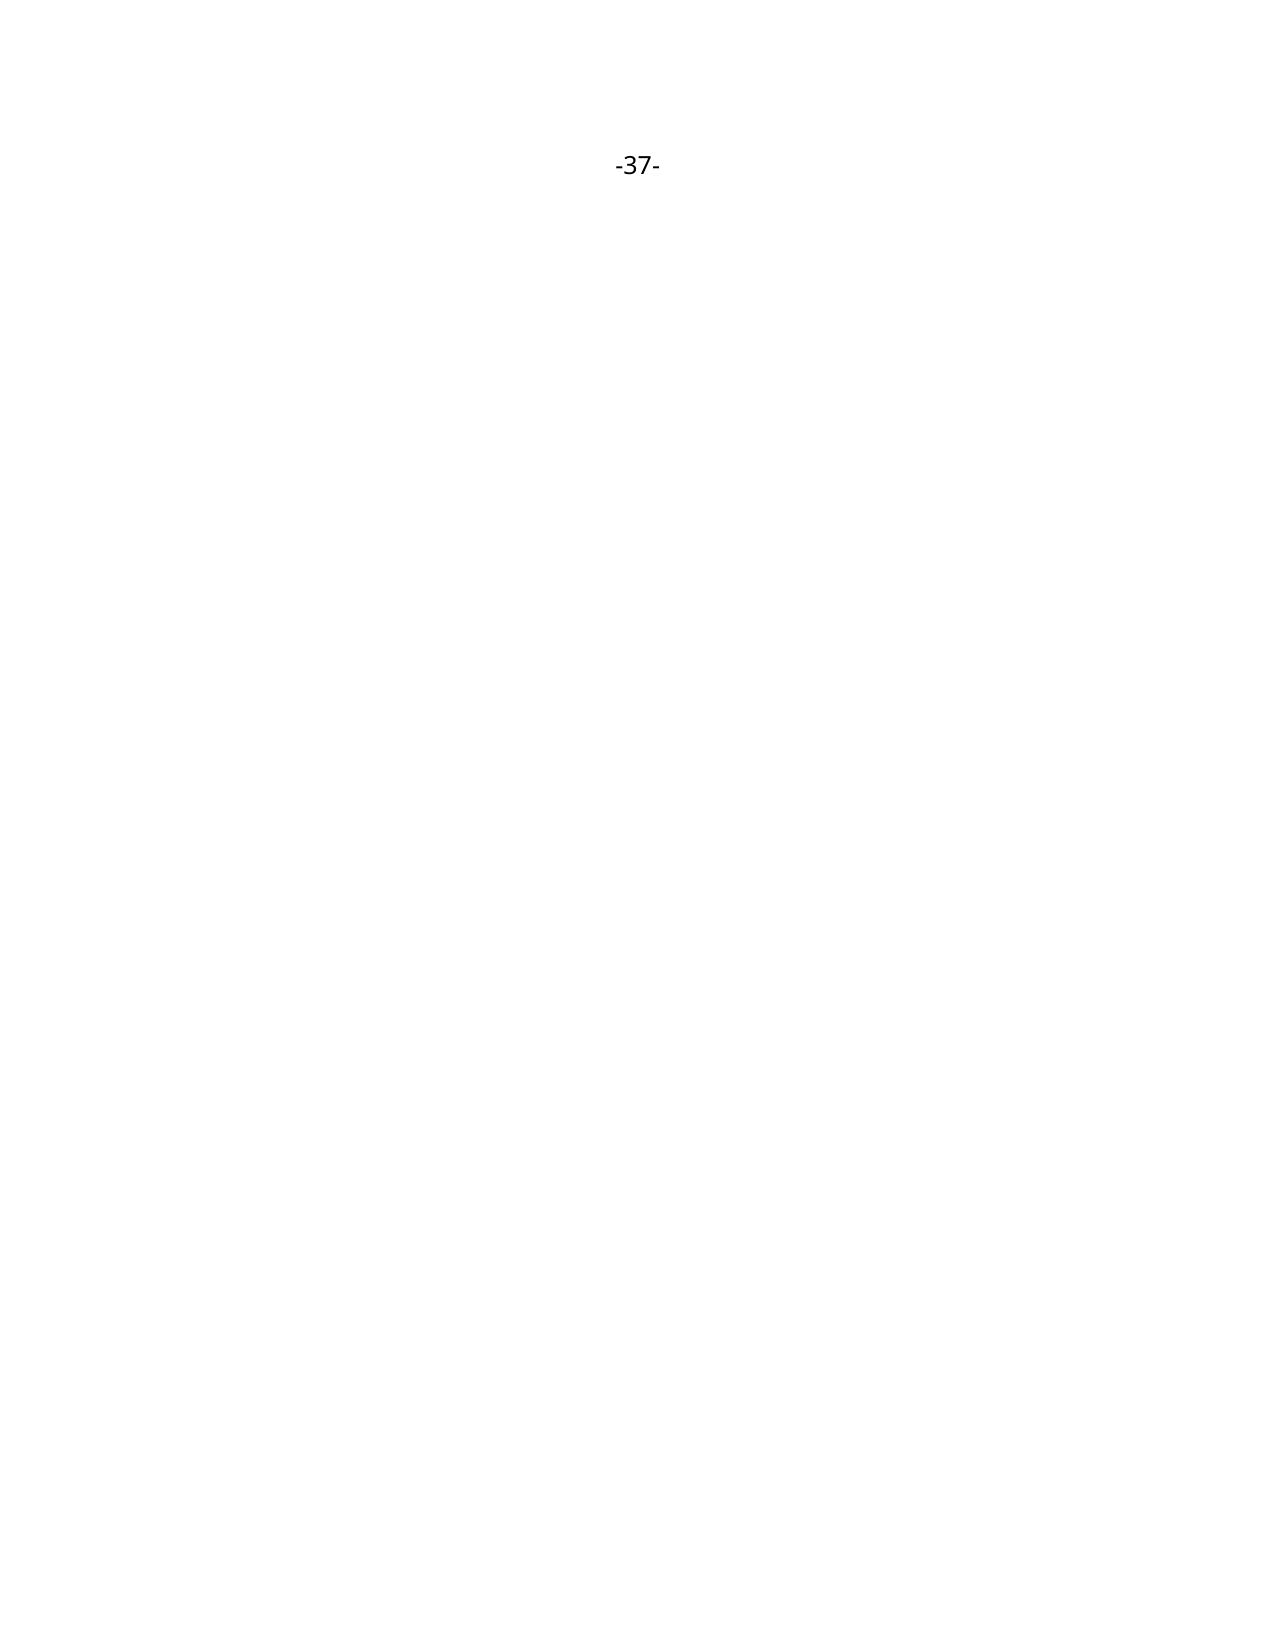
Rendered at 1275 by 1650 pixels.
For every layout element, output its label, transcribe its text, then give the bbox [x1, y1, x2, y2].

text -37- [119, 147, 1156, 181]
